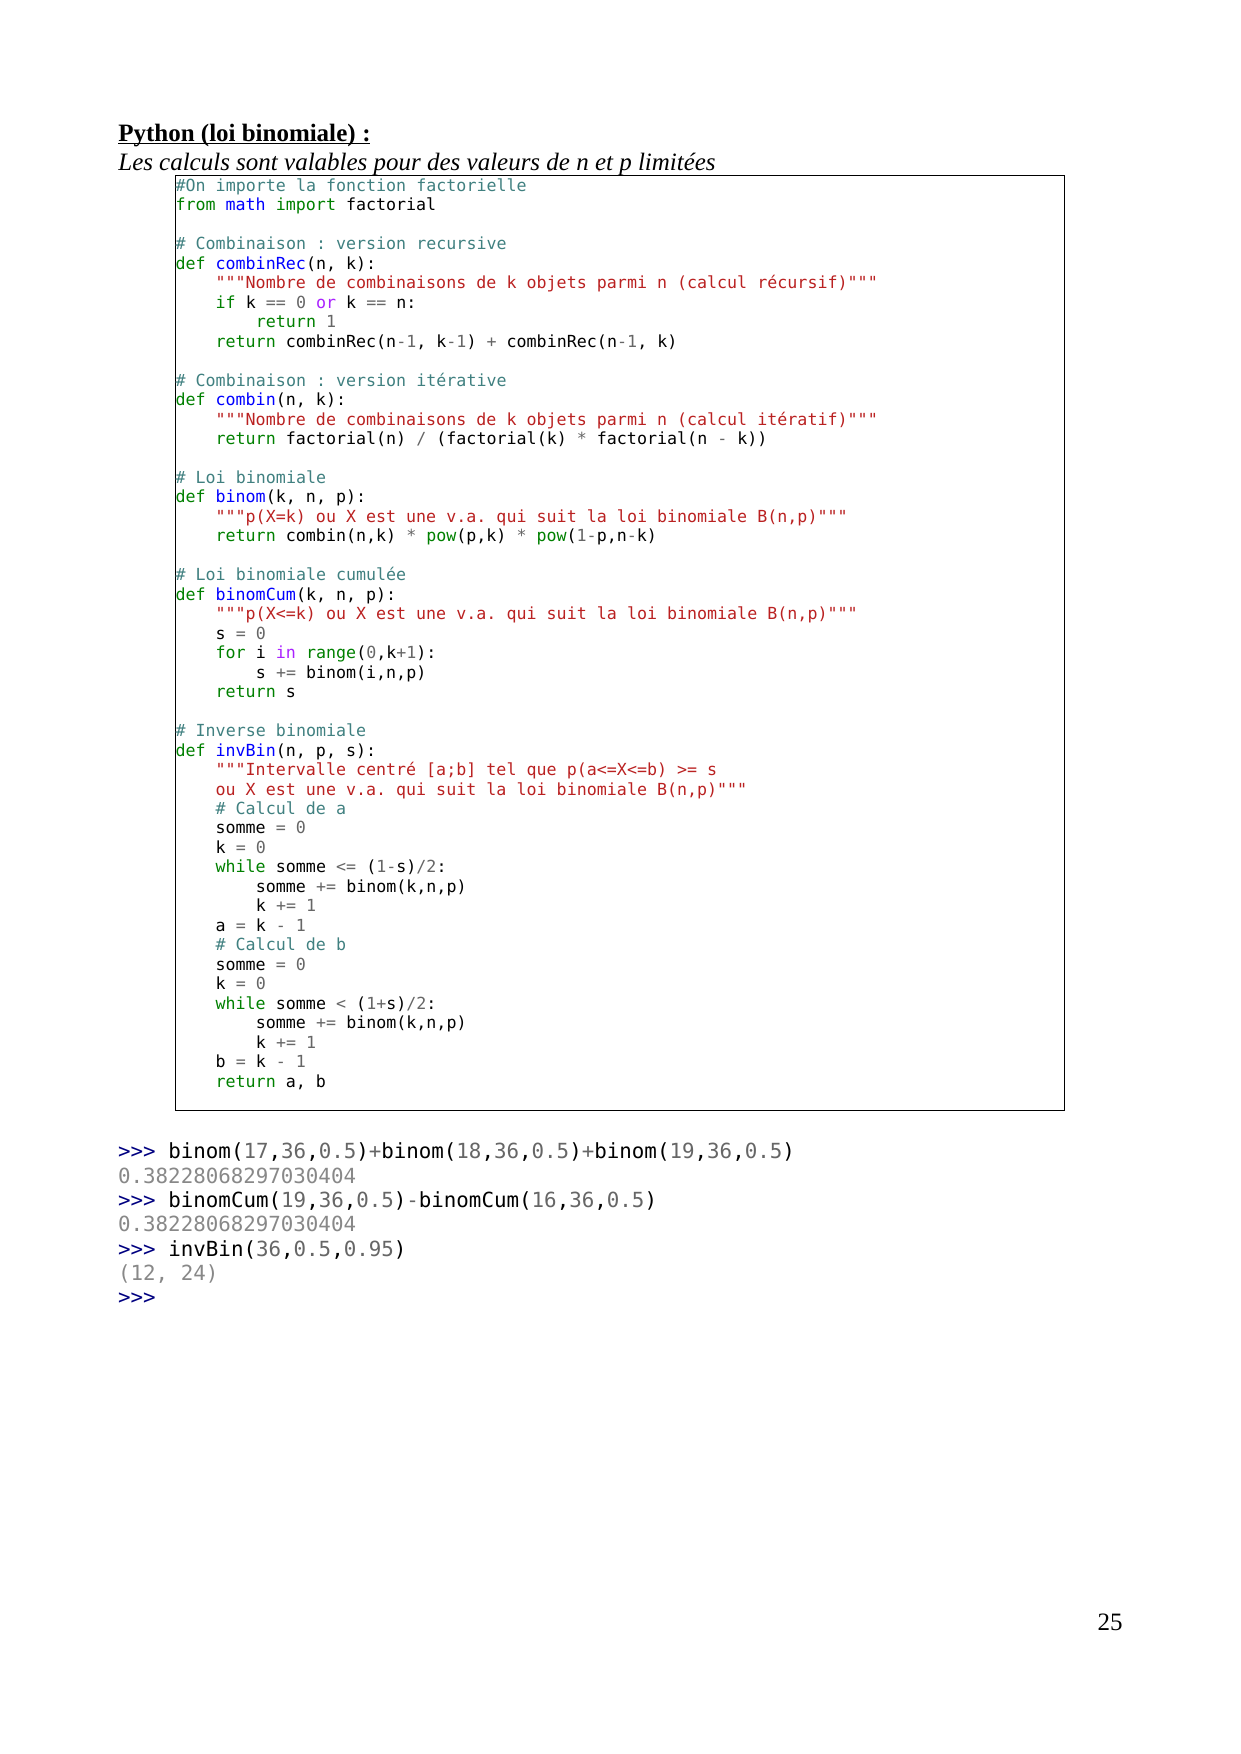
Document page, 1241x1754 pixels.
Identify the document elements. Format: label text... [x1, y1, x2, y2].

text Python (loi binomiale) : [118, 118, 1122, 147]
text Les calculs sont valables pour des valeurs de n et p limitées [118, 147, 1122, 176]
